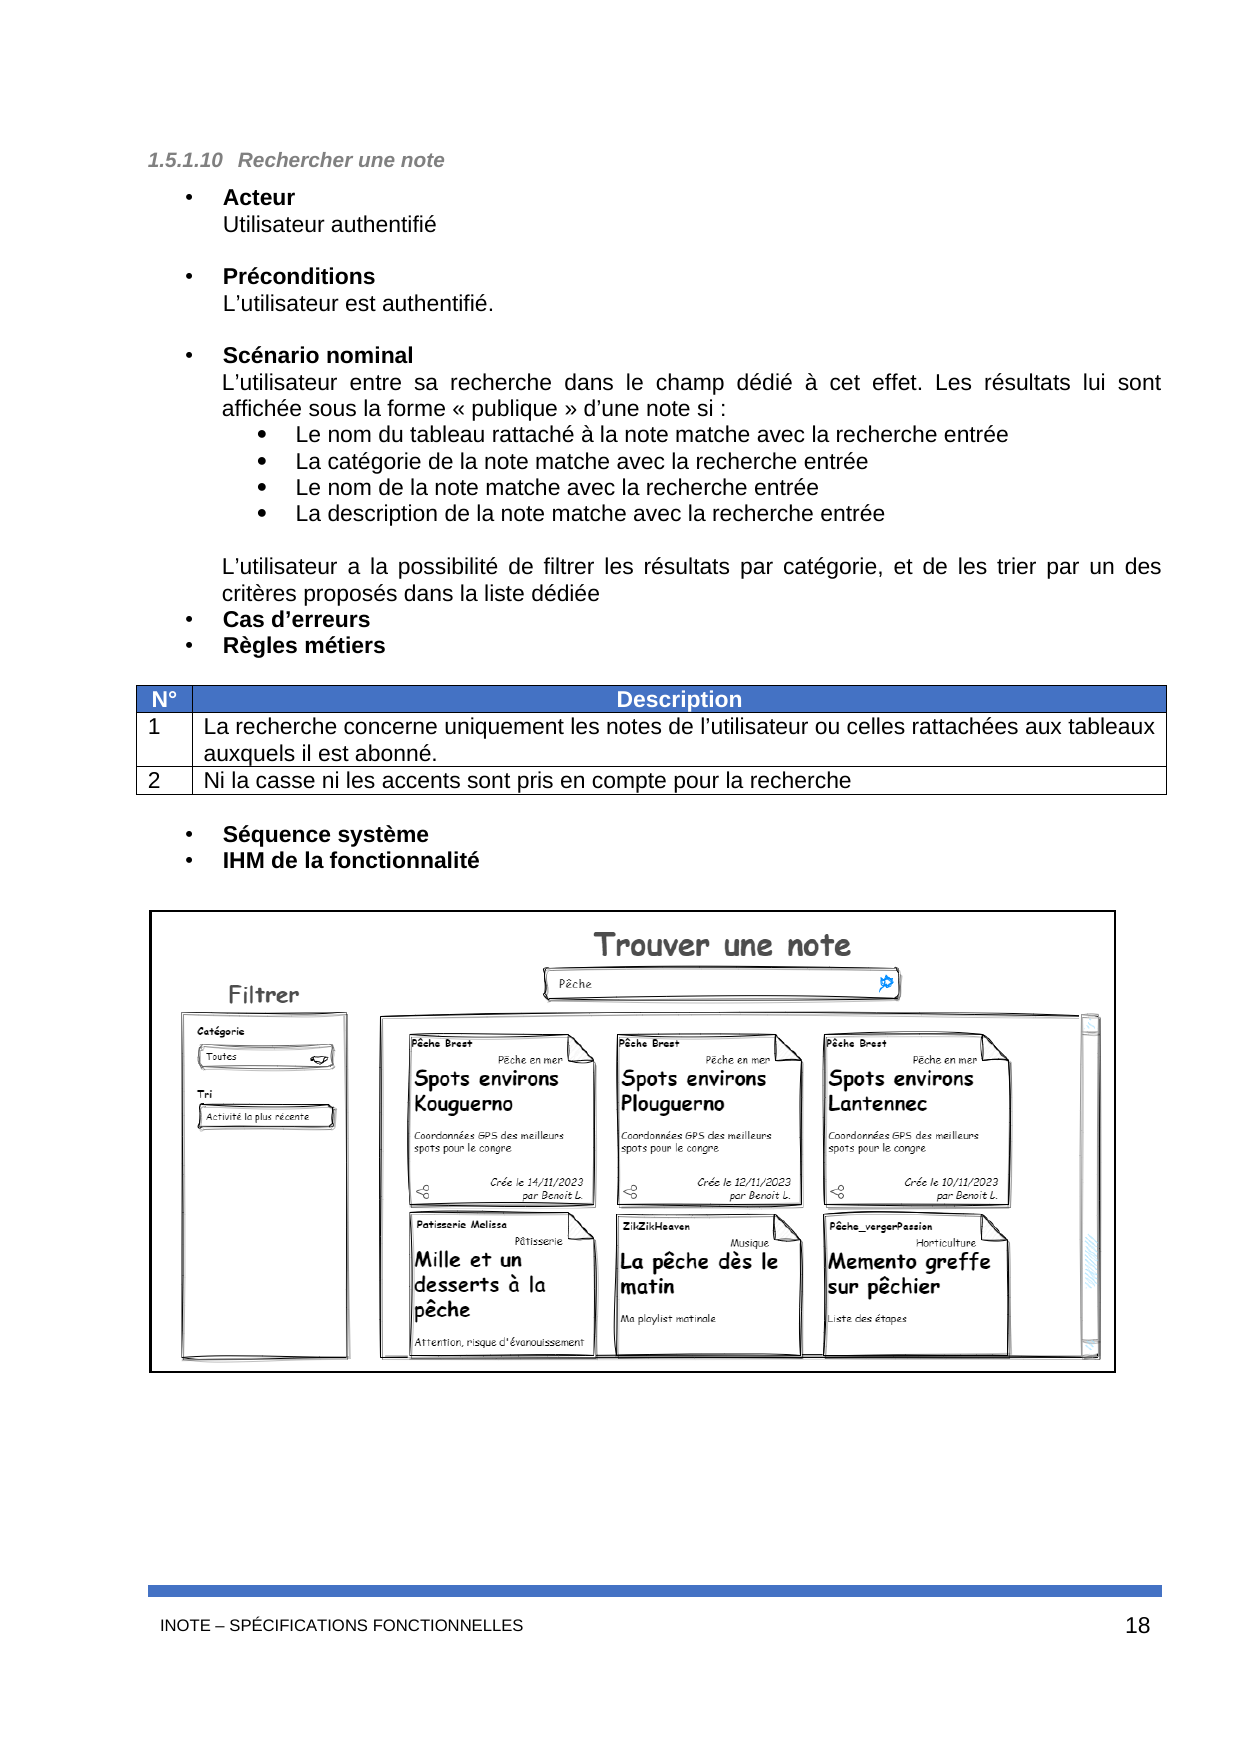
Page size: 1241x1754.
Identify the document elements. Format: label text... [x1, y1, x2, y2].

table_cell La recherche concerne uniquement les notes de l’utilisateur ou celles rattachées aux tableaux auxquels il est abonné. [193, 713, 1166, 766]
list Scénario nominal [185, 342, 1162, 369]
table_header N° [137, 686, 192, 712]
list Le nom du tableau rattaché à la note matche avec la recherche entrée [258, 421, 1162, 448]
table_cell 2 [137, 767, 192, 793]
table_cell Ni la casse ni les accents sont pris en compte pour la recherche [193, 767, 1166, 793]
list L’utilisateur est authentifié. [185, 289, 1162, 316]
list Le nom de la note matche avec la recherche entrée [258, 474, 1162, 500]
picture [152, 912, 1114, 1371]
subtitle Rechercher une note [148, 148, 1162, 172]
list Séquence système [185, 821, 1162, 847]
table_cell 1 [137, 713, 192, 766]
list La description de la note matche avec la recherche entrée [258, 500, 1162, 527]
table_header Description [193, 686, 1166, 712]
list Utilisateur authentifié [185, 211, 1162, 237]
text L’utilisateur entre sa recherche dans le champ dédié à cet effet. Les résultats lui sont affichée sous la forme « publique » d’une note si : [222, 369, 1162, 421]
list IHM de la fonctionnalité [185, 847, 1162, 873]
text L’utilisateur a la possibilité de filtrer les résultats par catégorie, et de les trier par un des critères proposés dans la liste dédiée [222, 553, 1162, 606]
list Règles métiers [185, 632, 1162, 658]
list Préconditions [185, 263, 1162, 289]
list La catégorie de la note matche avec la recherche entrée [258, 448, 1162, 474]
list Cas d’erreurs [185, 606, 1162, 632]
list Acteur [185, 184, 1162, 211]
